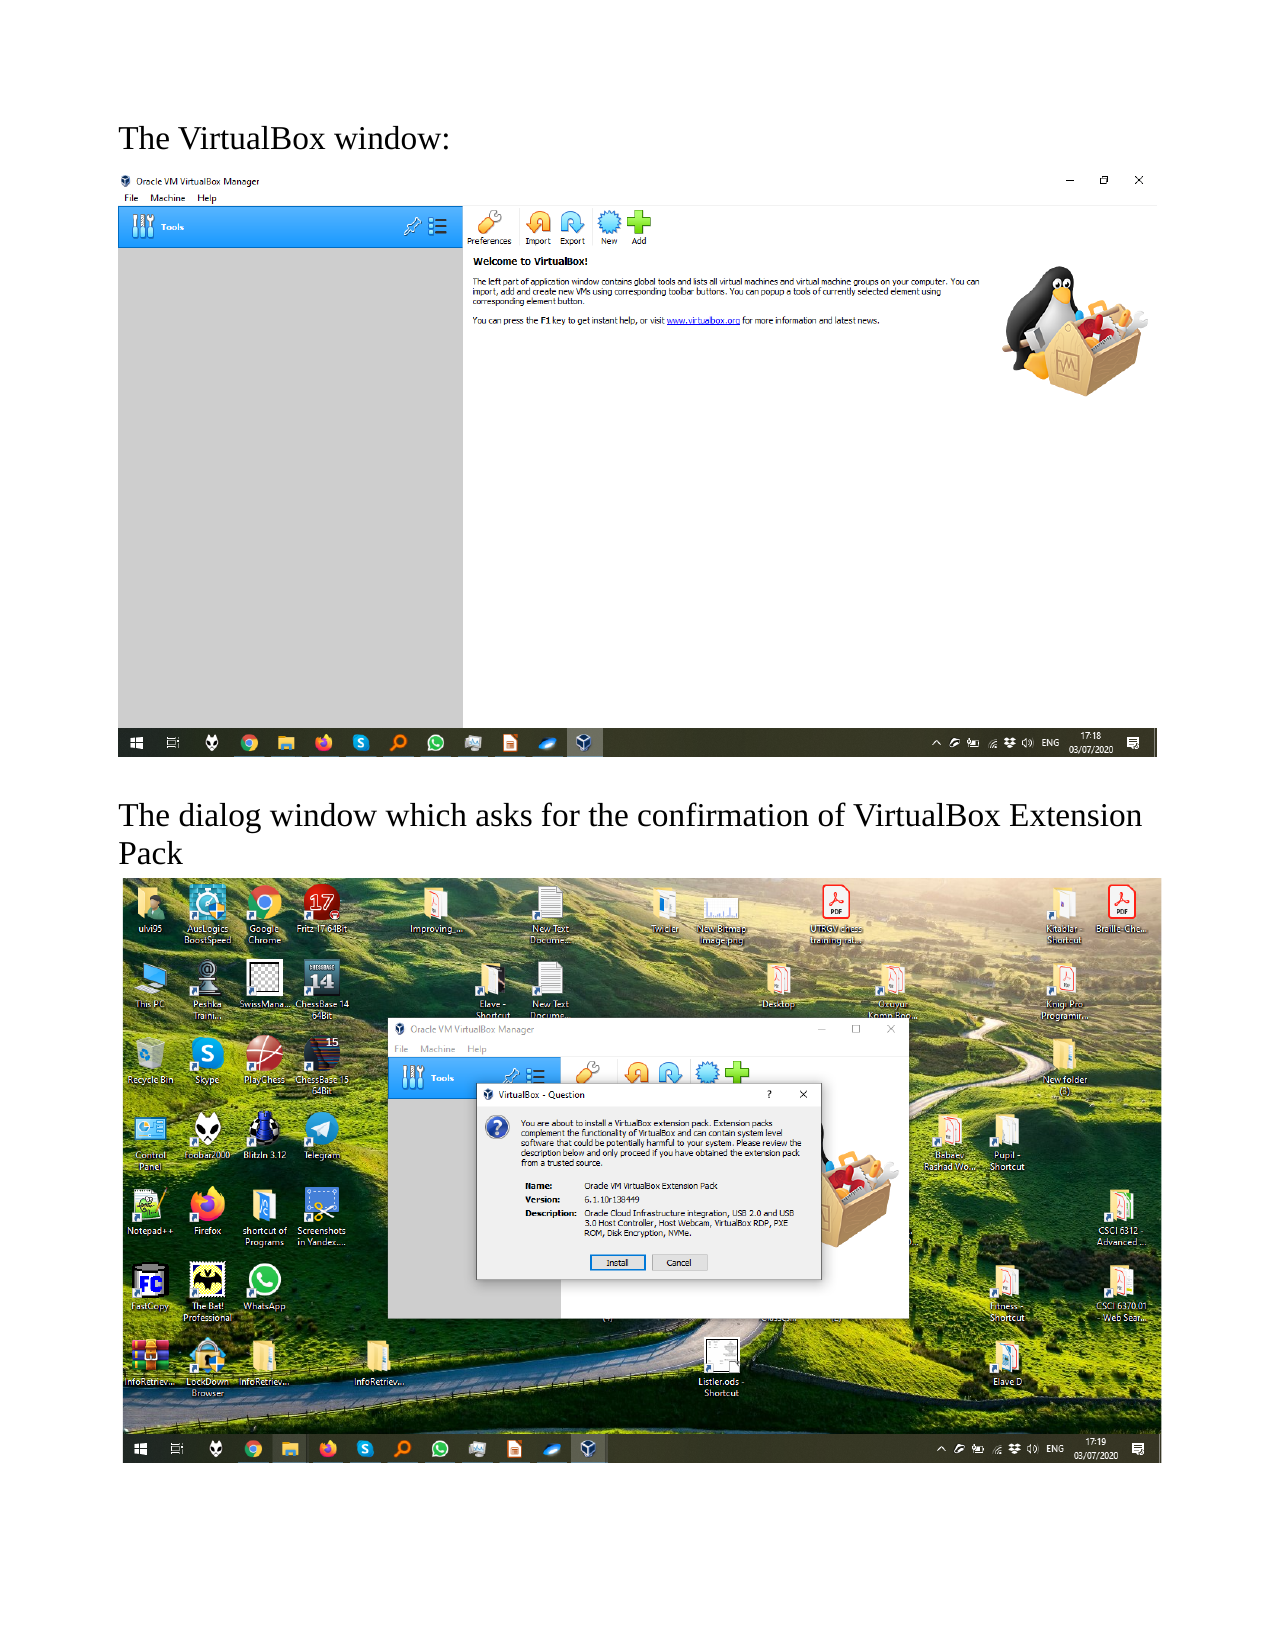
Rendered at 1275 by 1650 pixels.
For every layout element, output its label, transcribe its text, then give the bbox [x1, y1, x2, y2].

picture [118, 173, 1157, 757]
picture [122, 878, 1162, 1463]
text The dialog window which asks for the confirmation of VirtualBox Extension Pack [118, 795, 1157, 872]
text The VirtualBox window: [118, 118, 1157, 156]
